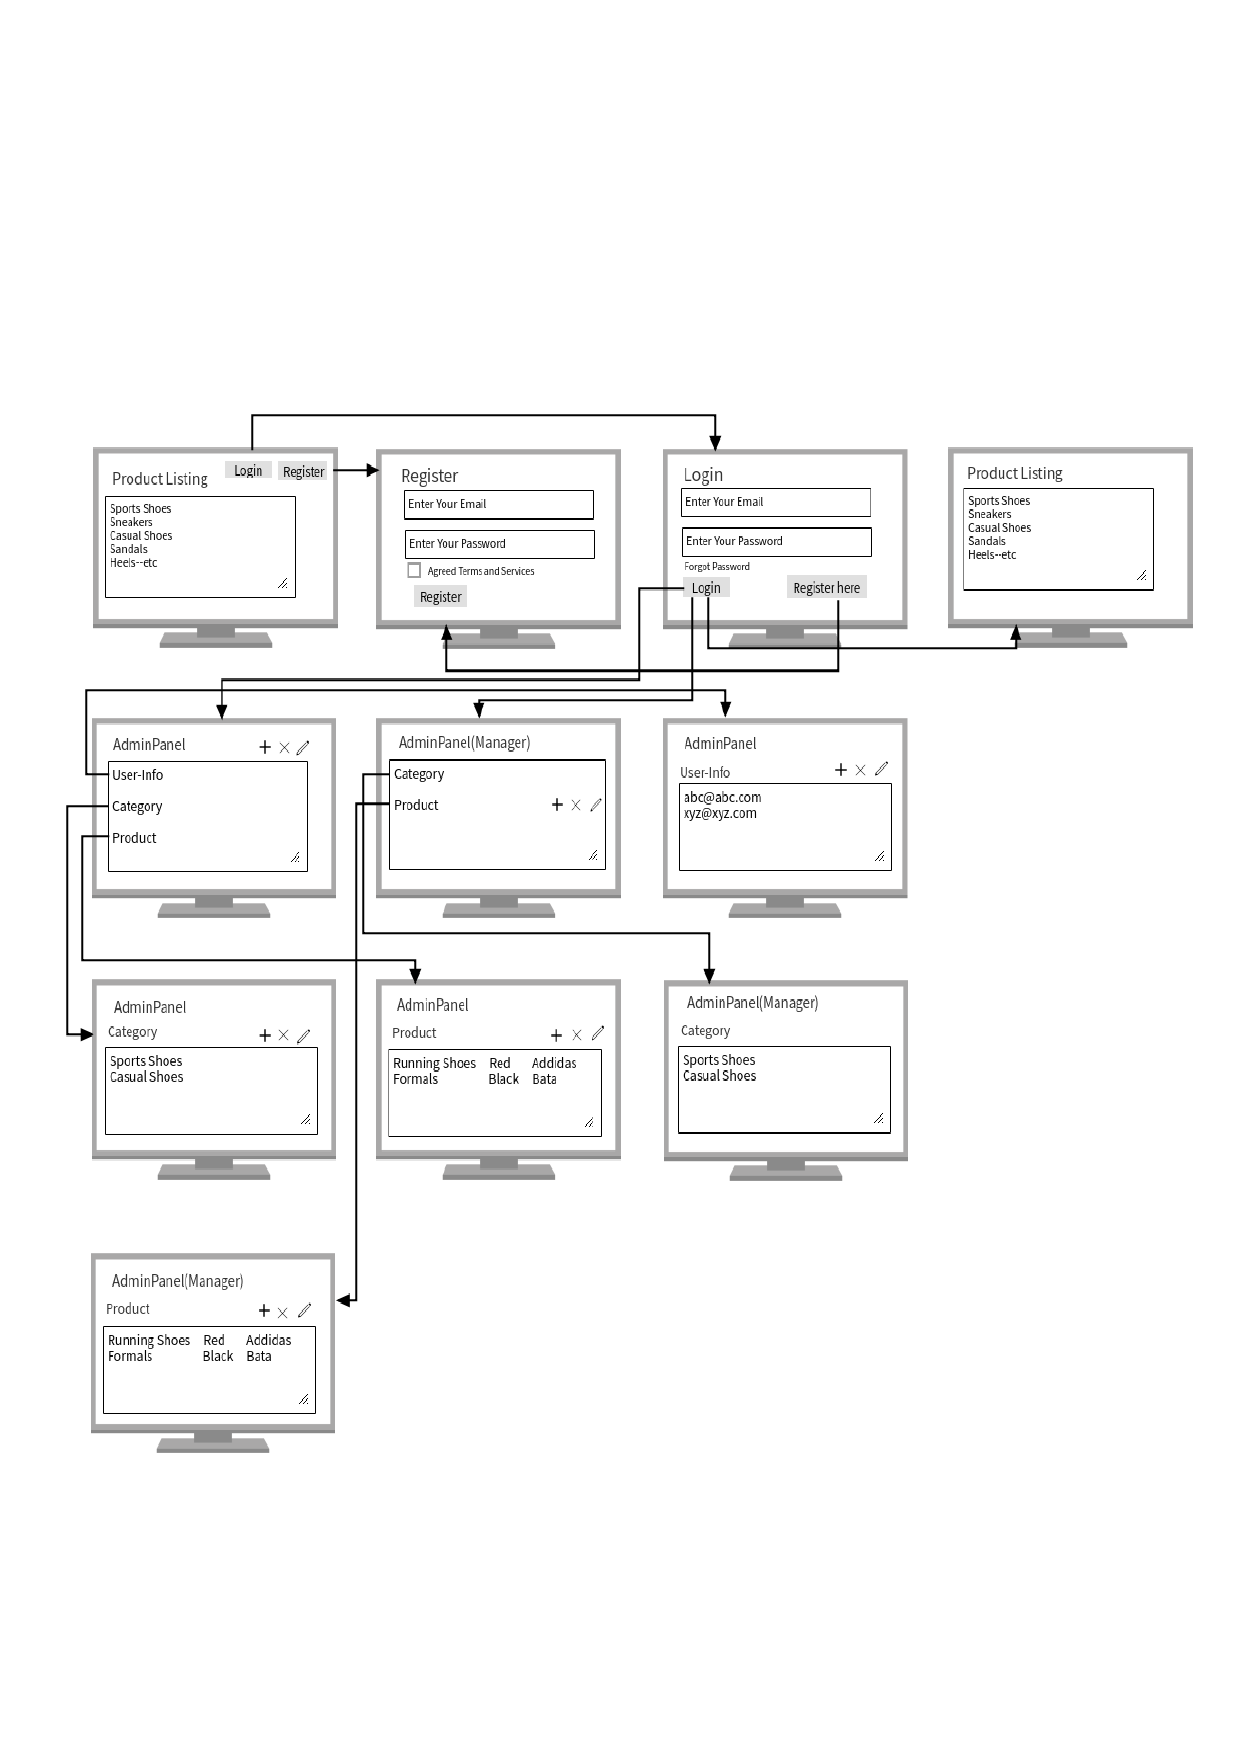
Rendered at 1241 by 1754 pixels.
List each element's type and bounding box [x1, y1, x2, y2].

picture [0, 405, 1241, 1579]
